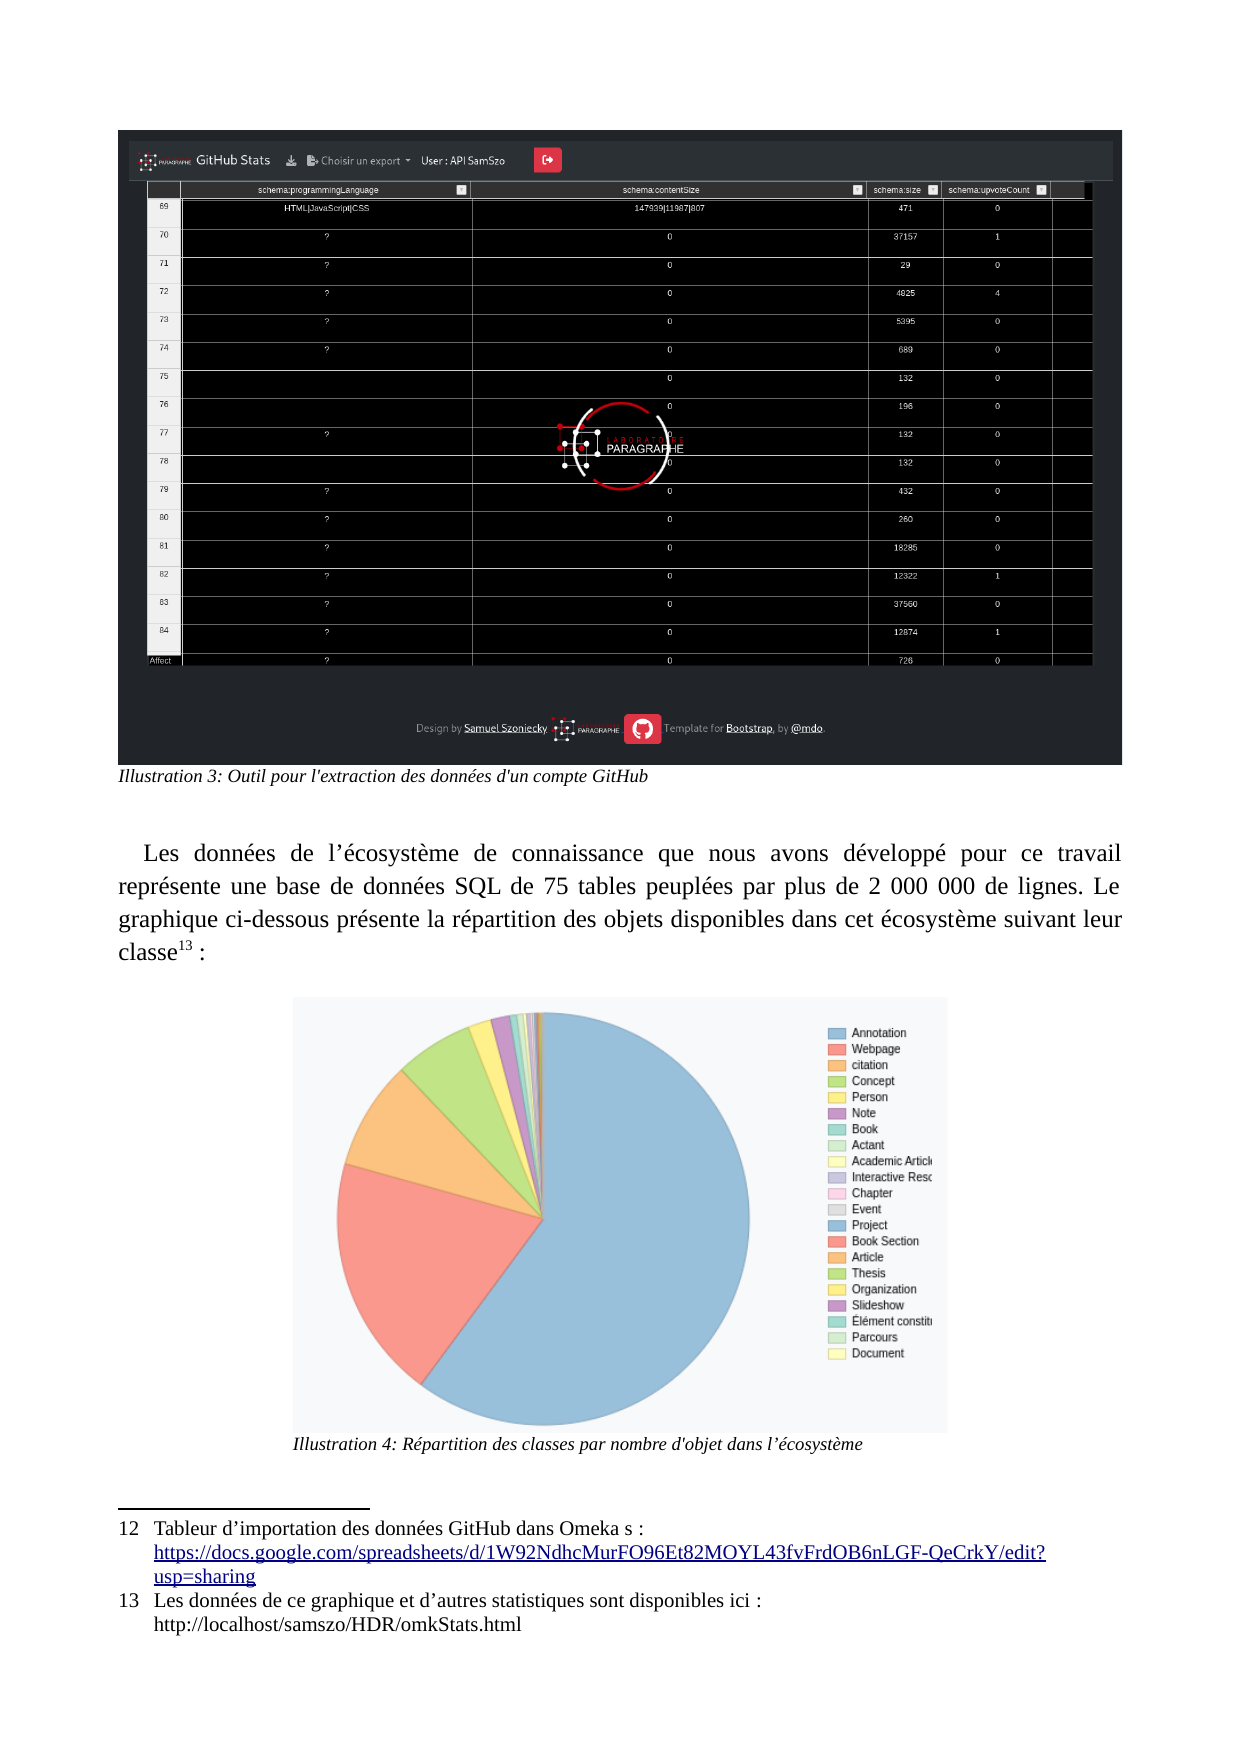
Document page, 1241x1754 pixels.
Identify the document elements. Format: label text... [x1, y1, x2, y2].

text Illustration 4: Répartition des classes par nombre d'objet dans l’écosystème [293, 1433, 948, 1454]
picture [118, 130, 1123, 765]
text Les données de ce graphique et d’autres statistiques sont disponibles ici : http://localhost/samszo/HDR/omkStats.html [118, 1588, 1122, 1636]
text Les données de l’écosystème de connaissance que nous avons développé pour ce travail représente une base de données SQL de 75 tables peuplées par plus de 2 000 000 de lignes. Le graphique ci-dessous présente la répartition des objets disponibles dans cet écosystème suivant leur classe : [118, 838, 1122, 966]
text Tableur d’importation des données GitHub dans Omeka s : https://docs.google.com/spreadsheets/d/1W92NdhcMurFO96Et82MOYL43fvFrdOB6nLGF-QeCrkY/edit?usp=sharing [118, 1516, 1122, 1588]
picture [292, 997, 948, 1433]
text Illustration 3: Outil pour l'extraction des données d'un compte GitHub [118, 765, 1122, 786]
